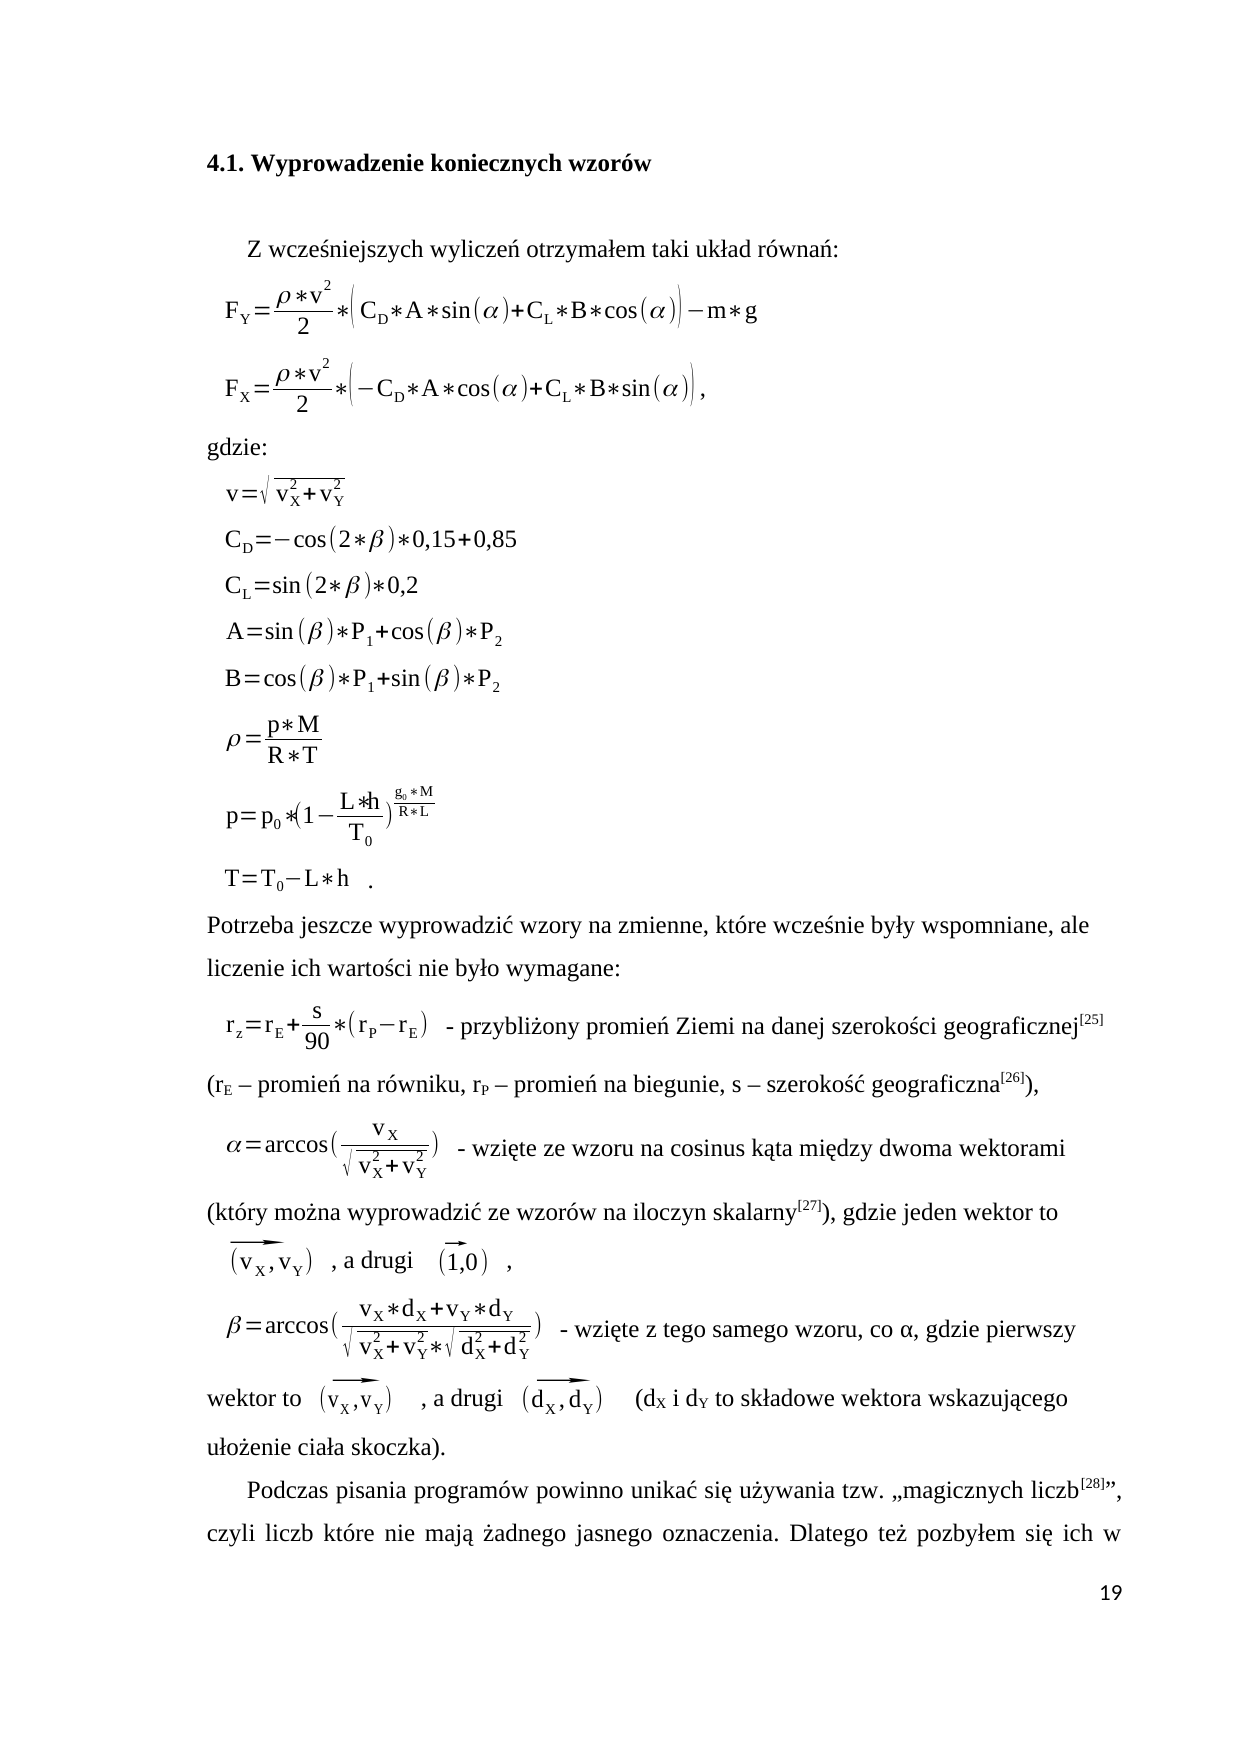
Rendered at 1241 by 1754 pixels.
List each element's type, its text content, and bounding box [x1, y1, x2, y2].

text - wzięte ze wzoru na cosinus kąta między dwoma wektorami (który można wyprowadzić ze wzorów na iloczyn skalarny[27]), gdzie jeden wektor to, a drugi , [207, 1112, 1122, 1279]
text Podczas pisania programów powinno unikać się używania tzw. „magicznych liczb[28]”, czyli liczb które nie mają żadnego jasnego oznaczenia. Dlatego też pozbyłem się ich w [207, 1475, 1122, 1547]
text gdzie: [207, 432, 1122, 461]
text - przybliżony promień Ziemi na danej szerokości geograficznej[25] (rE – promień na równiku, rP – promień na biegunie, s – szerokość geograficzna[26]), [207, 996, 1122, 1098]
text 4.1. Wyprowadzenie koniecznych wzorów [207, 148, 1122, 176]
text - wzięte z tego samego wzoru, co α, gdzie pierwszy wektor to, a drugi(dX i dY to składowe wektora wskazującego ułożenie ciała skoczka). [207, 1293, 1122, 1460]
text Z wcześniejszych wyliczeń otrzymałem taki układ równań: [207, 234, 1122, 263]
text . [207, 864, 1122, 895]
text Potrzeba jeszcze wyprowadzić wzory na zmienne, które wcześnie były wspomniane, ale liczenie ich wartości nie było wymagane: [207, 910, 1122, 982]
